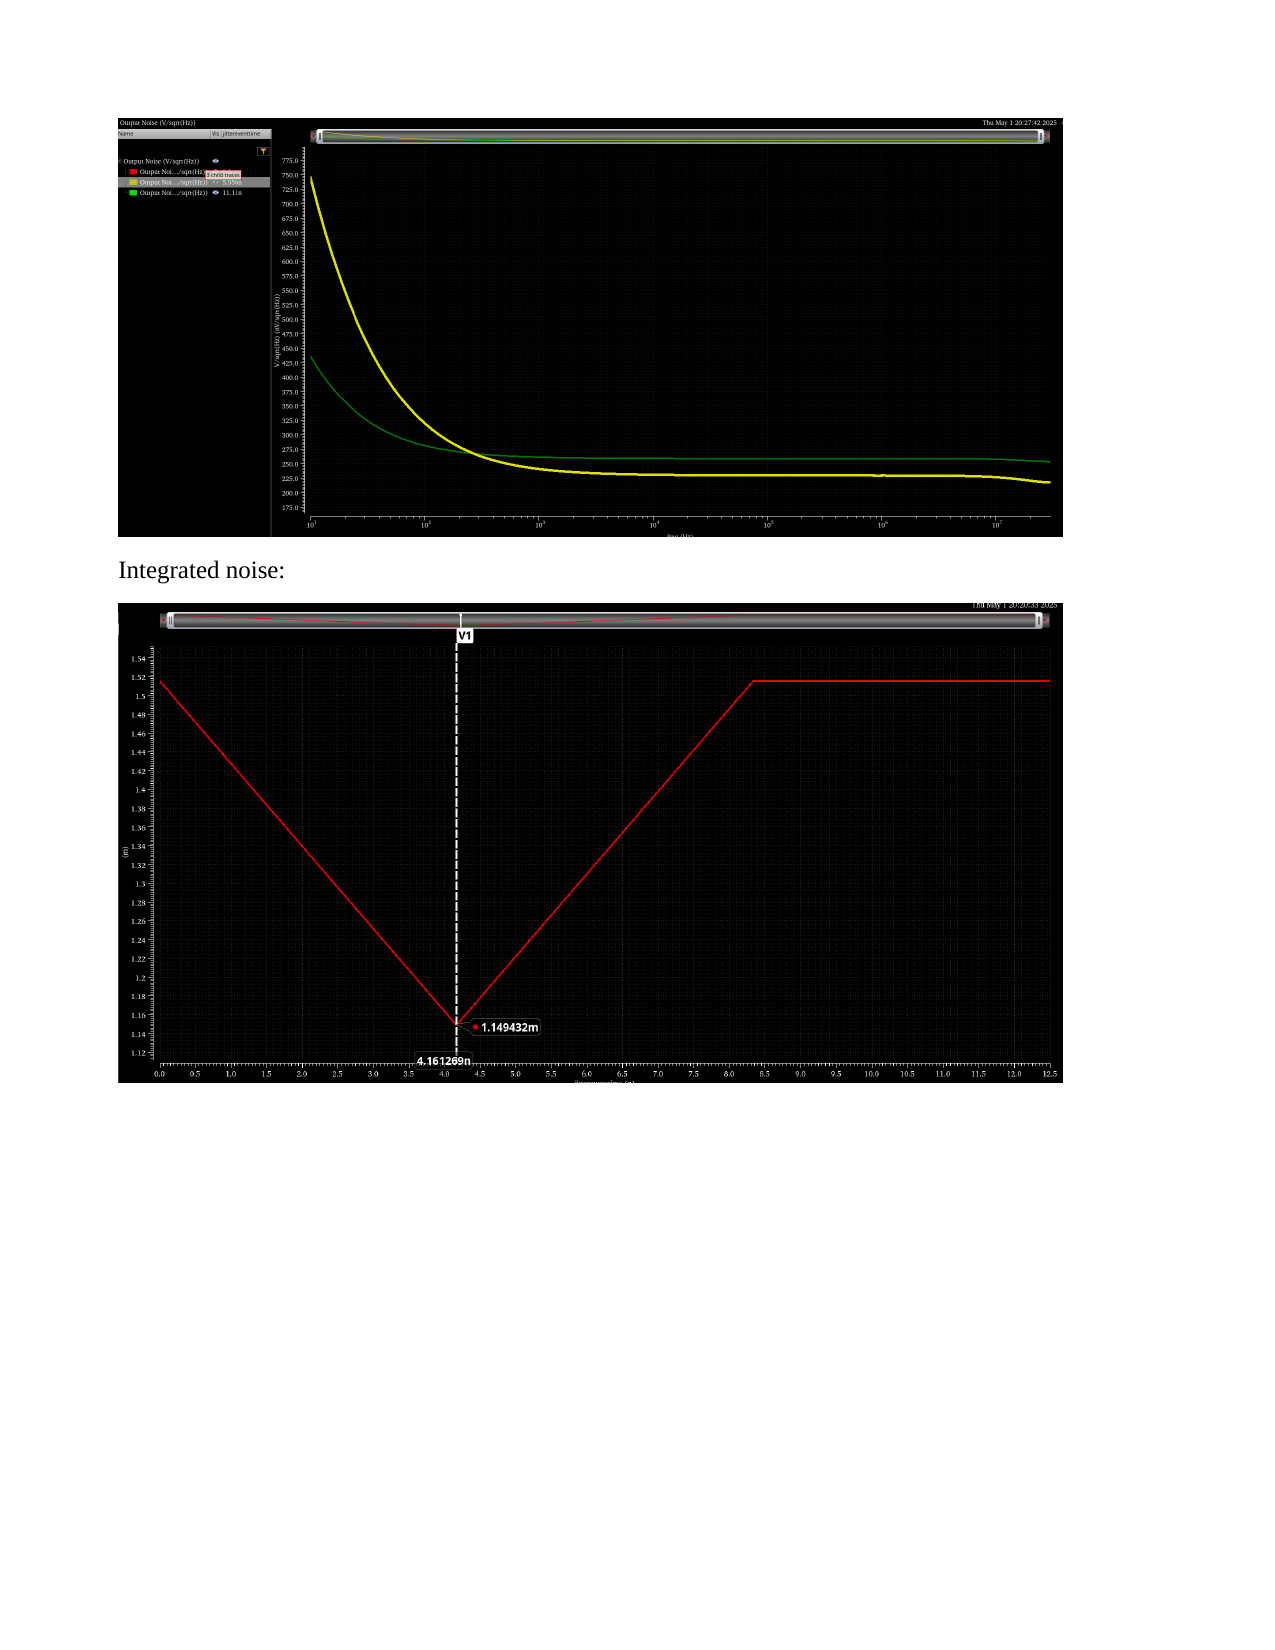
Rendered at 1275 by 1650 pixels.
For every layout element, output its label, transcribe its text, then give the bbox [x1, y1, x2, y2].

picture [118, 118, 1063, 537]
picture [118, 603, 1063, 1083]
text Integrated noise: [118, 556, 1157, 584]
